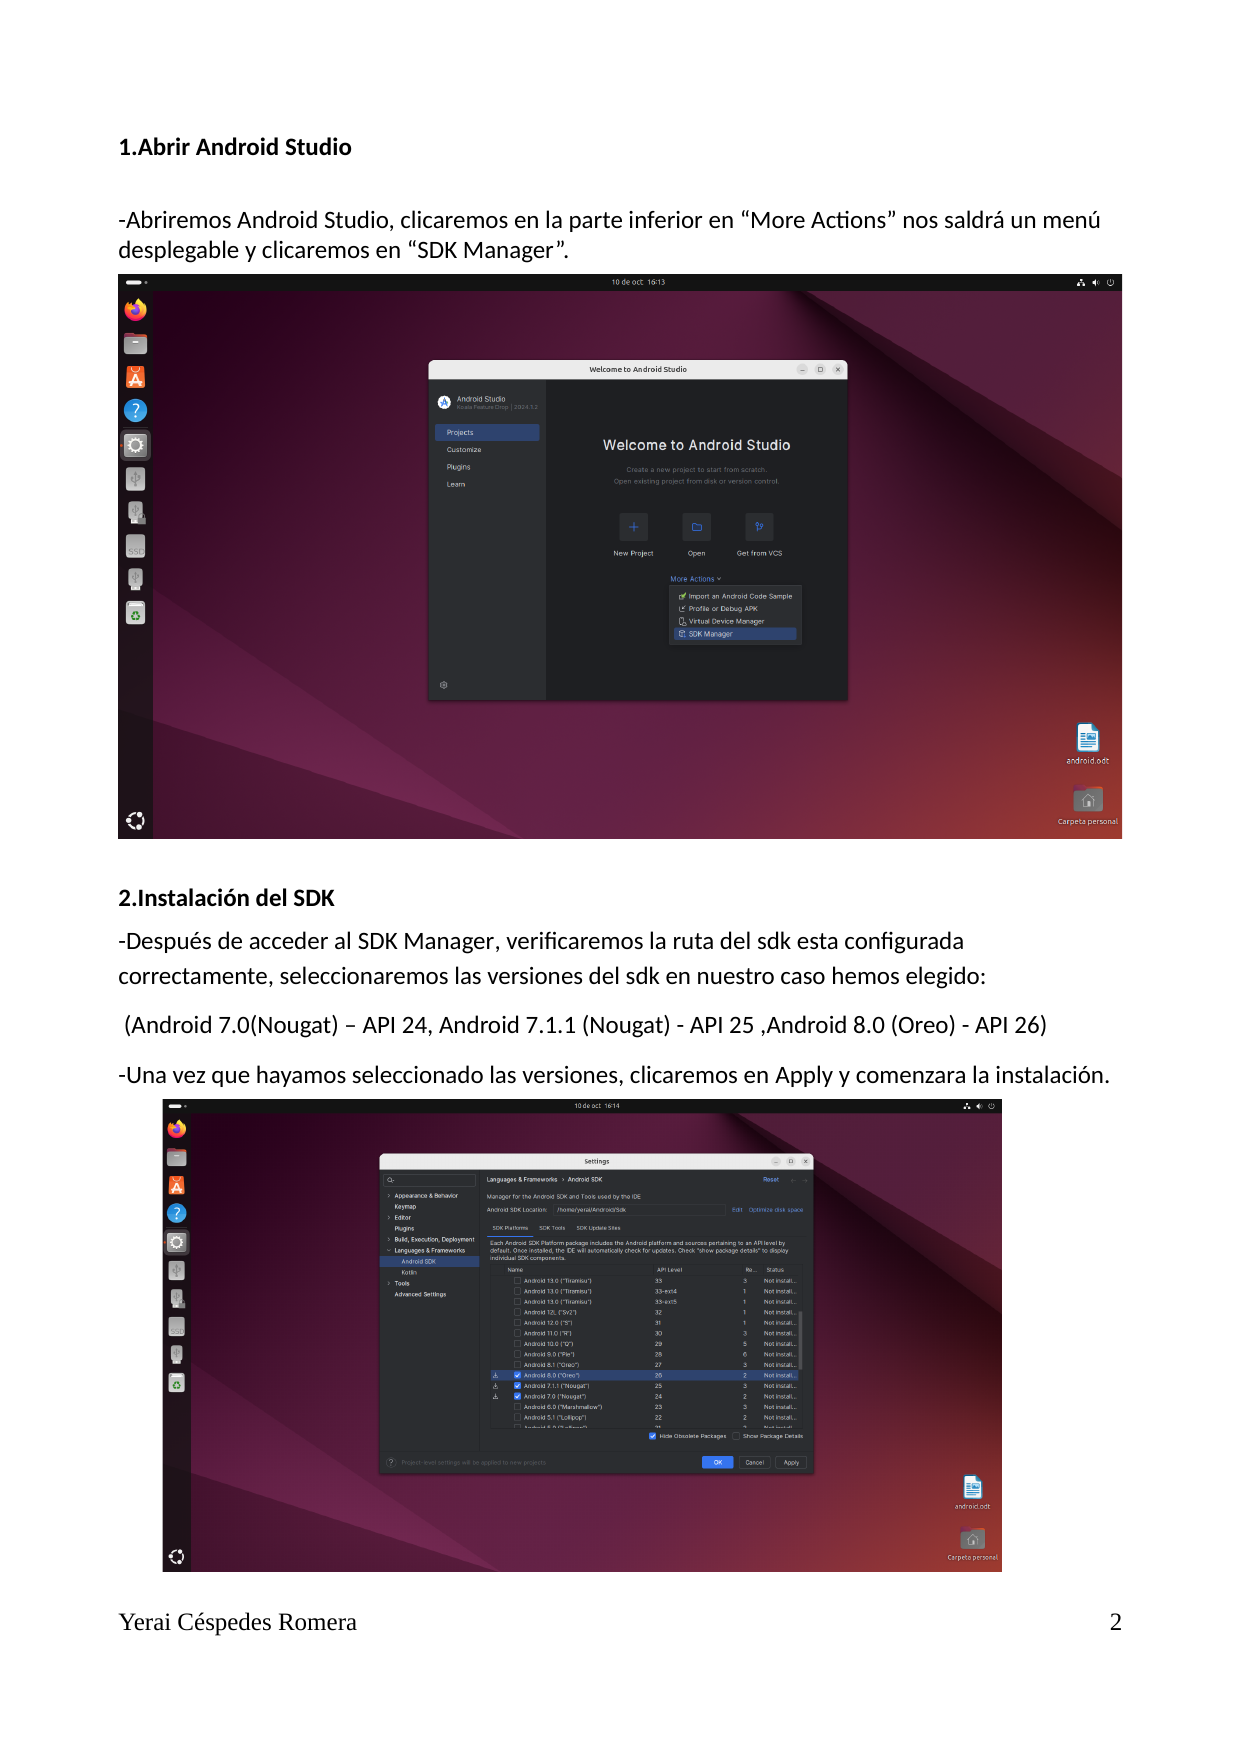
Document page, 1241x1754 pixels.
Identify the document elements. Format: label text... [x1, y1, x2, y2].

text (Android 7.0(Nougat) – API 24, Android 7.1.1 (Nougat) - API 25 ,Android 8.0 (Oreo) - API 26) [118, 1010, 1122, 1040]
picture [118, 274, 1123, 839]
subtitle 2.Instalación del SDK [118, 882, 1122, 913]
text -Después de acceder al SDK Manager, verificaremos la ruta del sdk esta configurada correctamente, seleccionaremos las versiones del sdk en nuestro caso hemos elegido: [118, 925, 1122, 991]
text -Una vez que hayamos seleccionado las versiones, clicaremos en Apply y comenzara la instalación. [118, 1059, 1122, 1090]
text -Abriremos Android Studio, clicaremos en la parte inferior en “More Actions” nos saldrá un menú desplegable y clicaremos en “SDK Manager”. [118, 204, 1122, 265]
picture [162, 1099, 1002, 1572]
subtitle 1.Abrir Android Studio [118, 131, 1122, 161]
